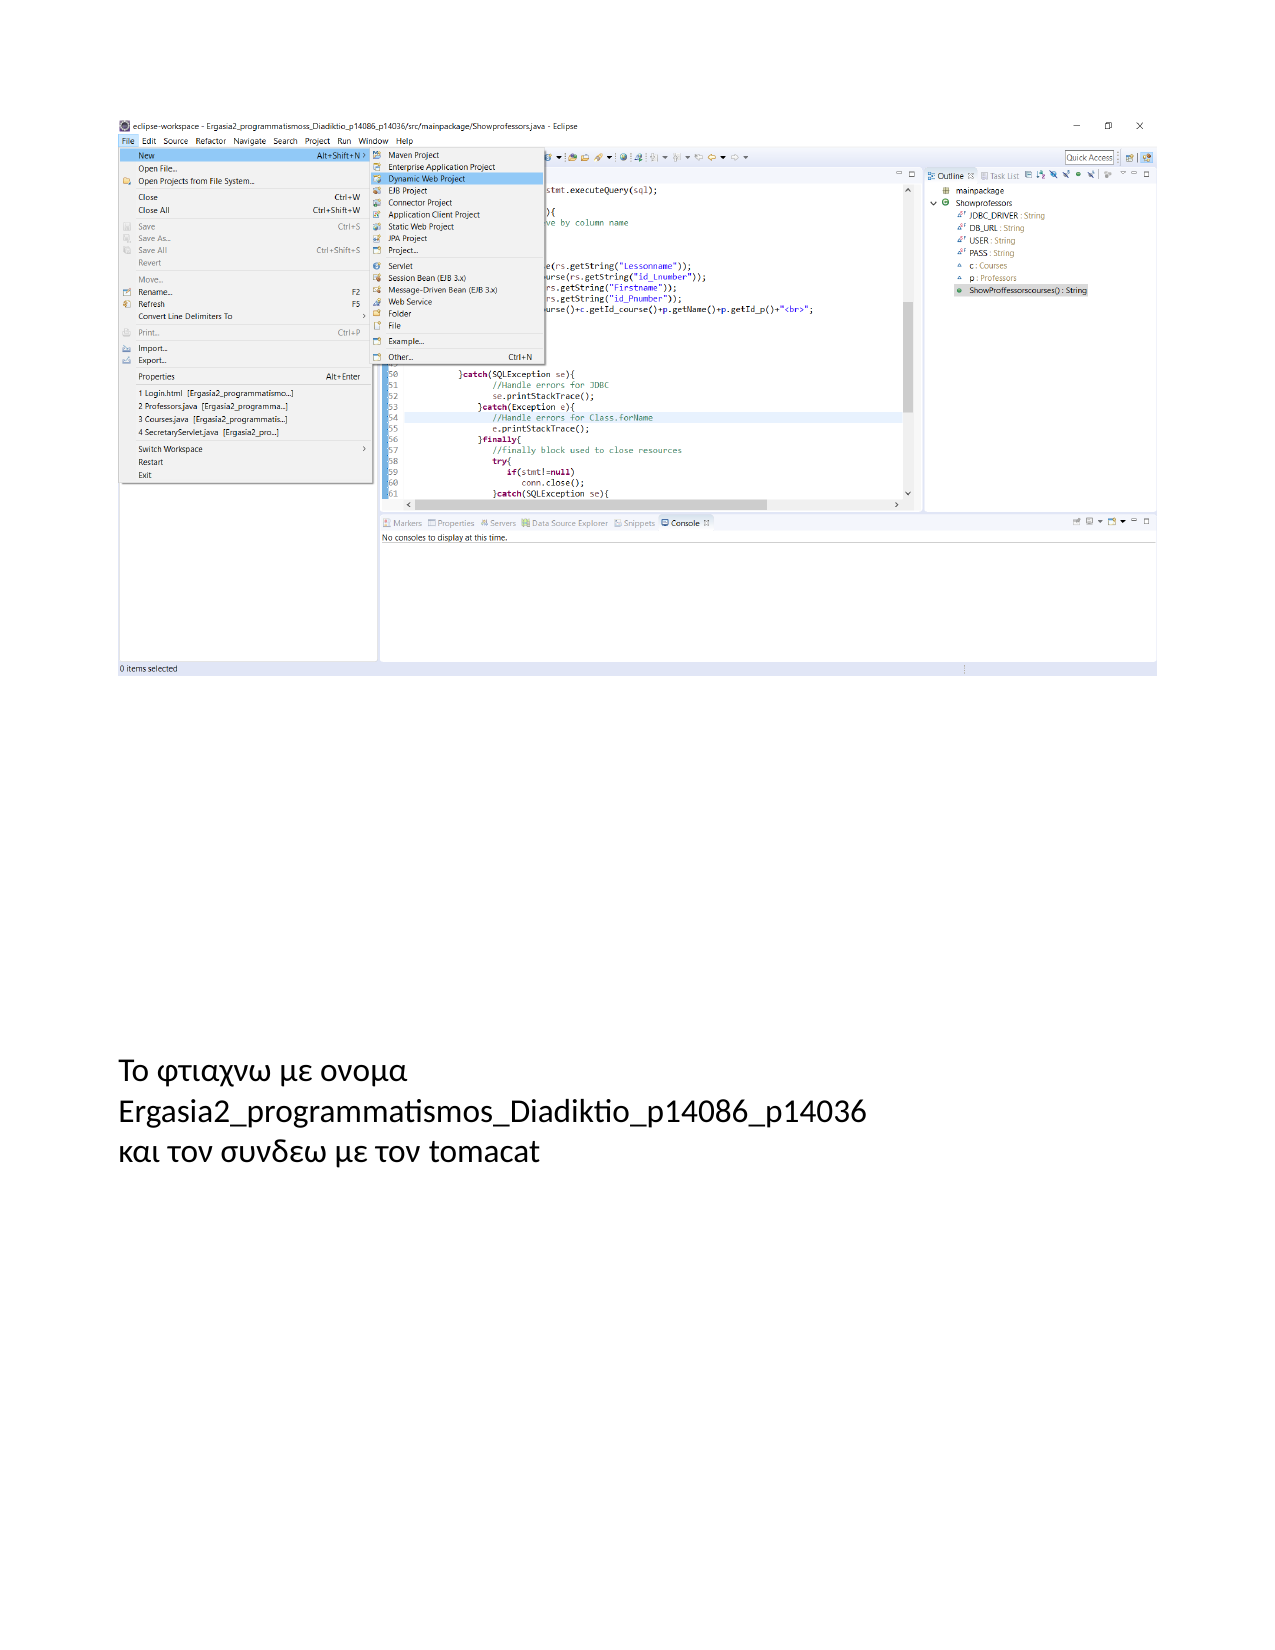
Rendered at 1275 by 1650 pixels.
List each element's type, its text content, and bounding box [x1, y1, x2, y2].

picture [118, 118, 1157, 676]
text και τον συνδεω με τον tomacat [118, 1131, 1157, 1171]
text To φτιαχνω με ονομα Ergasia2_programmatismos_Diadiktio_p14086_p14036 [118, 1049, 1157, 1131]
